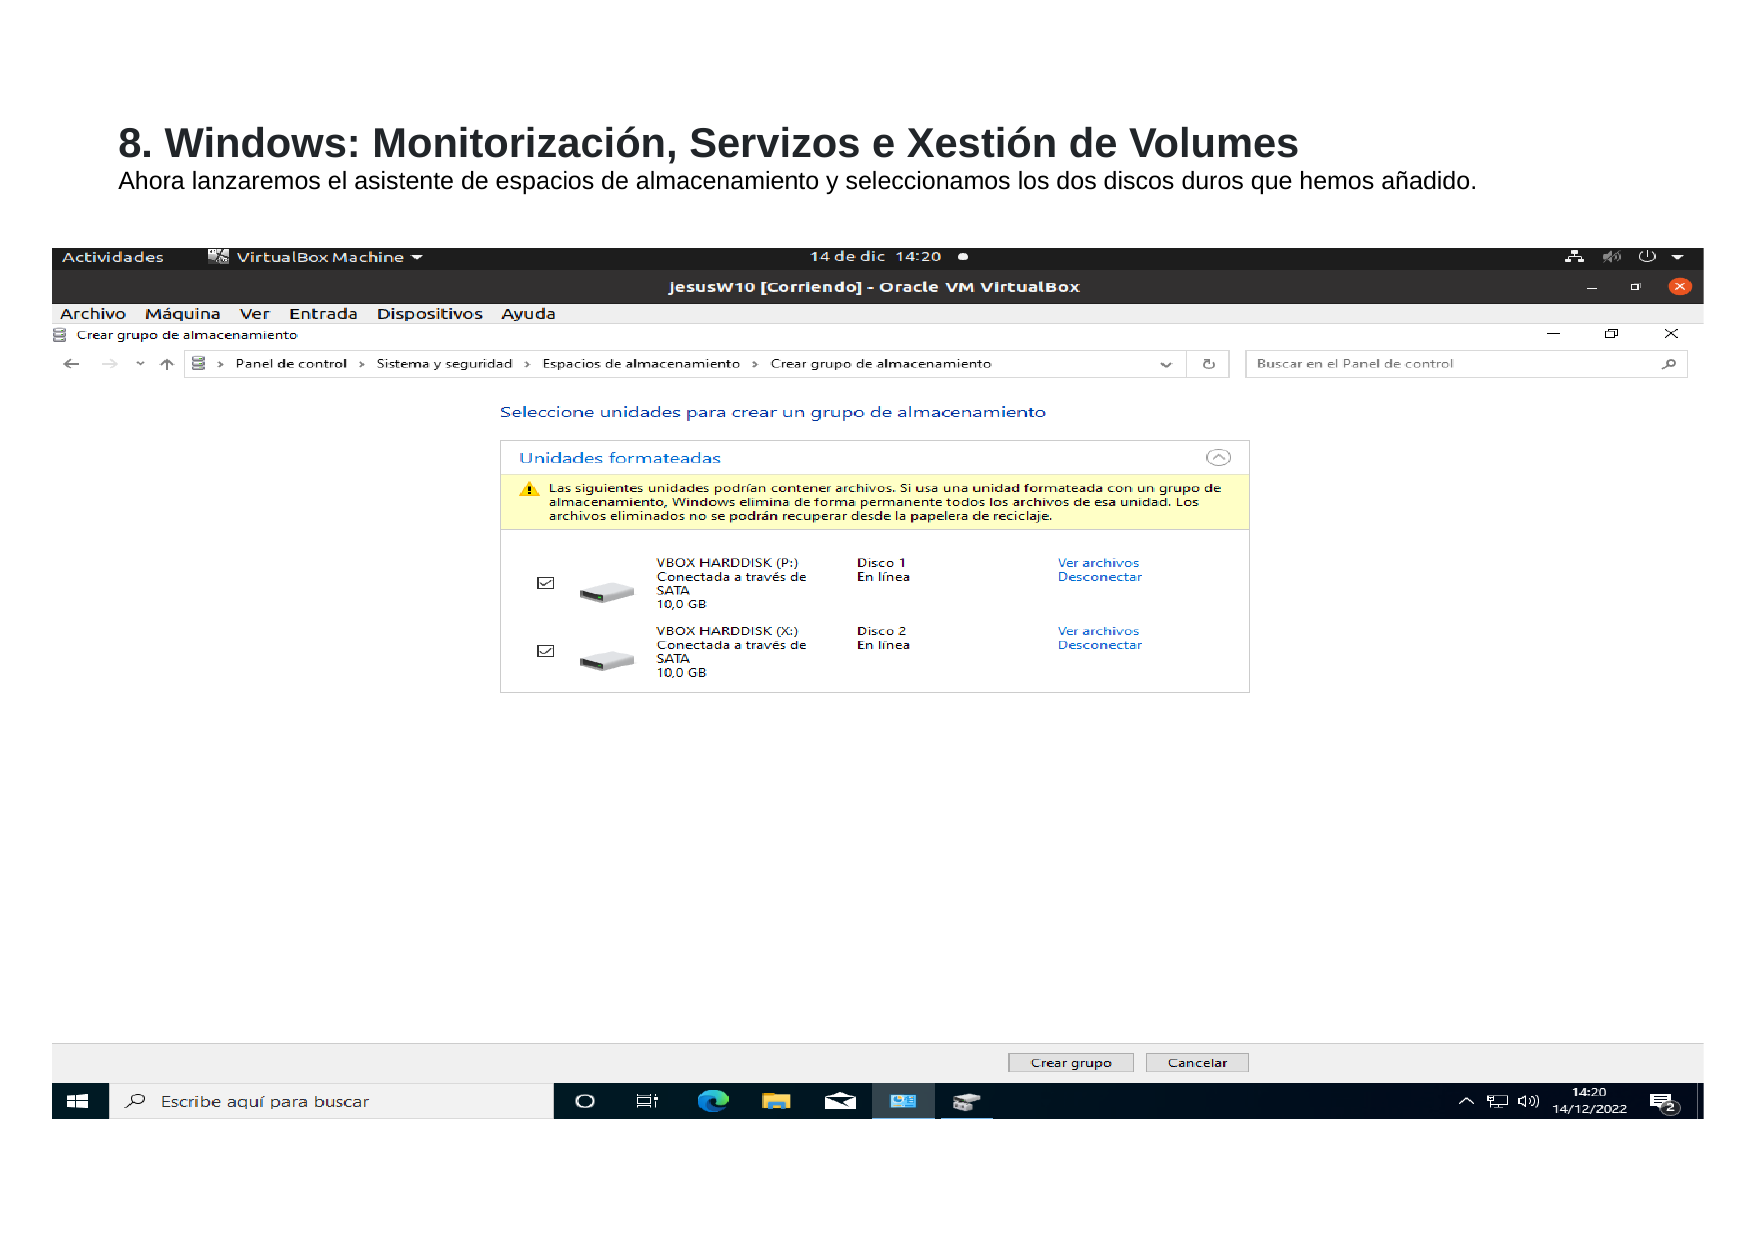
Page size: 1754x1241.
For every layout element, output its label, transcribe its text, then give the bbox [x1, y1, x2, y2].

text Ahora lanzaremos el asistente de espacios de almacenamiento y seleccionamos los dos discos duros que hemos añadido. [118, 166, 1636, 195]
picture [52, 248, 1704, 1119]
text 8. Windows: Monitorización, Servizos e Xestión de Volumes [118, 118, 1636, 166]
